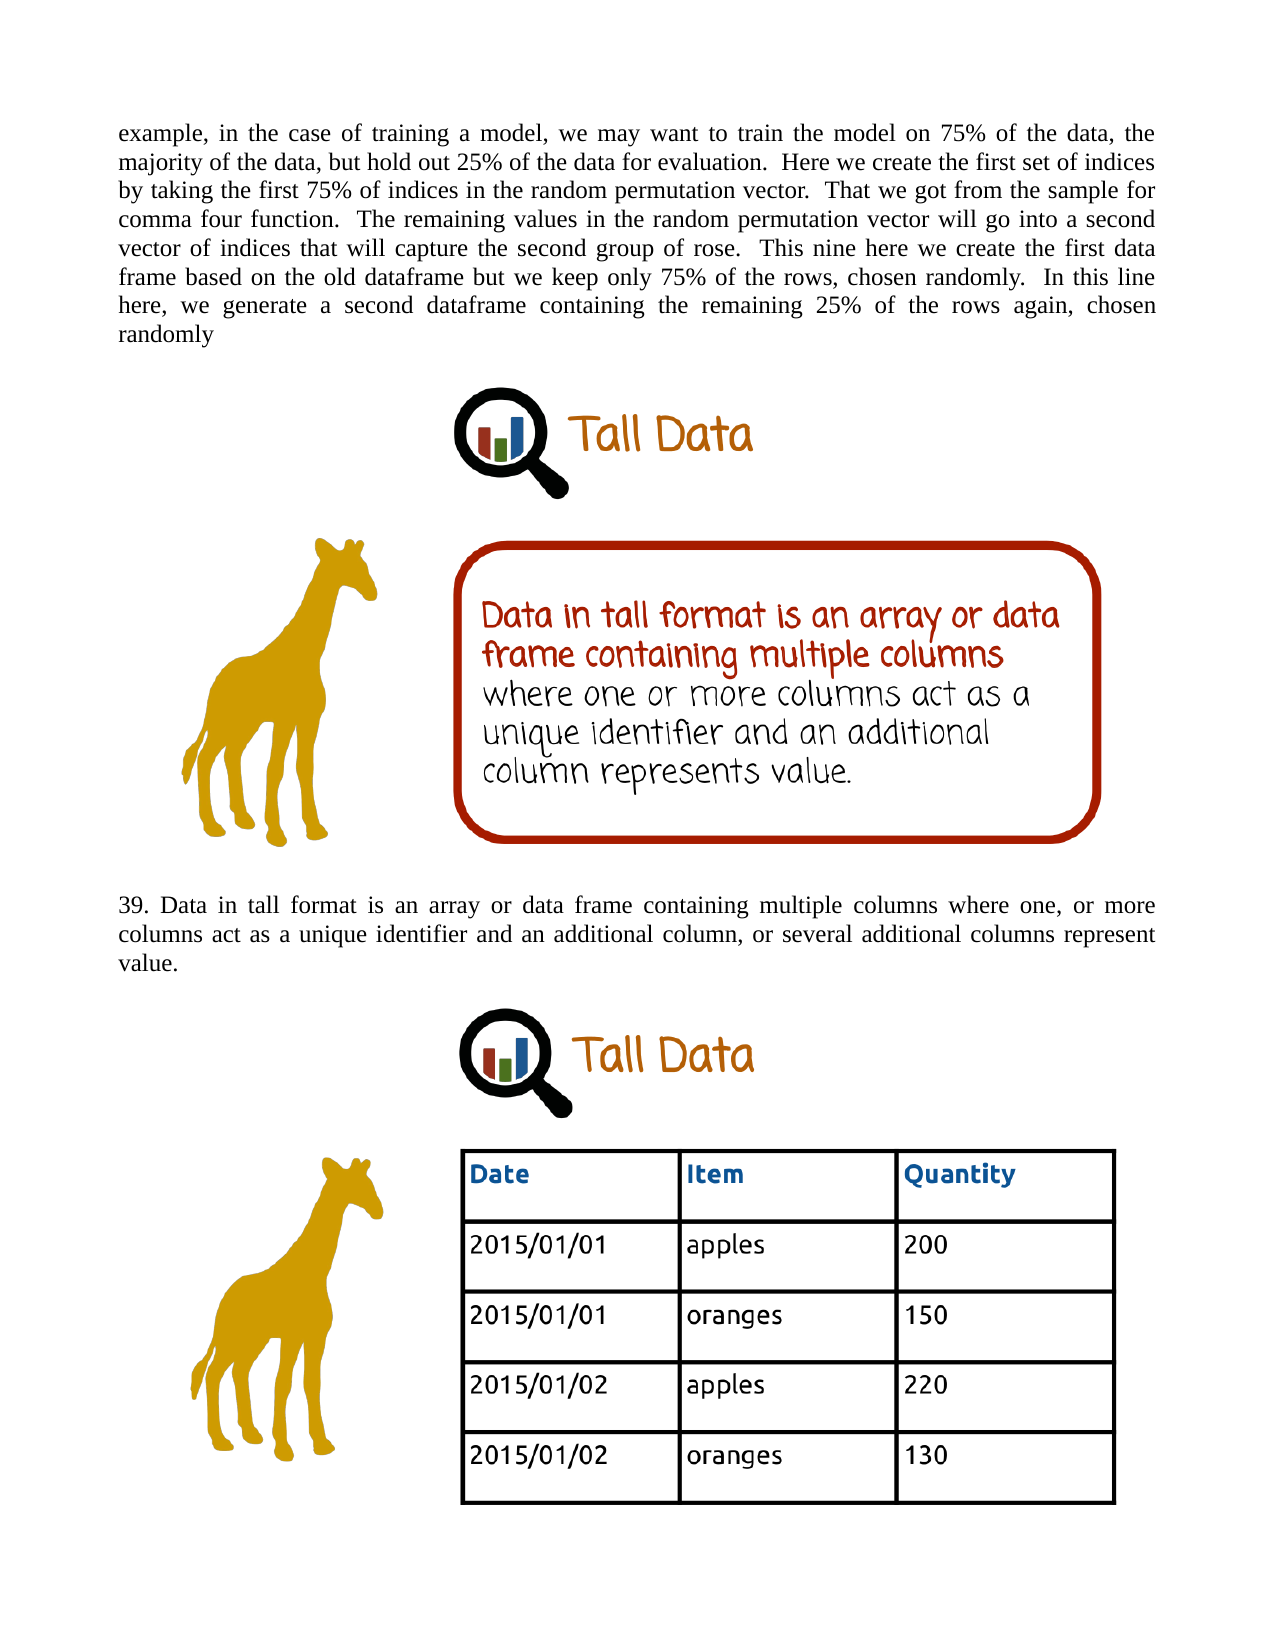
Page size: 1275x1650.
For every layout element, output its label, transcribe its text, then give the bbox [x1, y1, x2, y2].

text example, in the case of training a model, we may want to train the model on 75% of the data, the majority of the data, but hold out 25% of the data for evaluation. Here we create the first set of indices by taking the first 75% of indices in the random permutation vector. That we got from the sample for comma four function. The remaining values in the random permutation vector will go into a second vector of indices that will capture the second group of rose. This nine here we create the first data frame based on the old dataframe but we keep only 75% of the rows, chosen randomly. In this line here, we generate a second dataframe containing the remaining 25% of the rows again, chosen randomly [118, 118, 1157, 348]
picture [118, 376, 1157, 862]
text 39. Data in tall format is an array or data frame containing multiple columns where one, or more columns act as a unique identifier and an additional column, or several additional columns represent value. [118, 890, 1157, 976]
picture [118, 1005, 1157, 1518]
